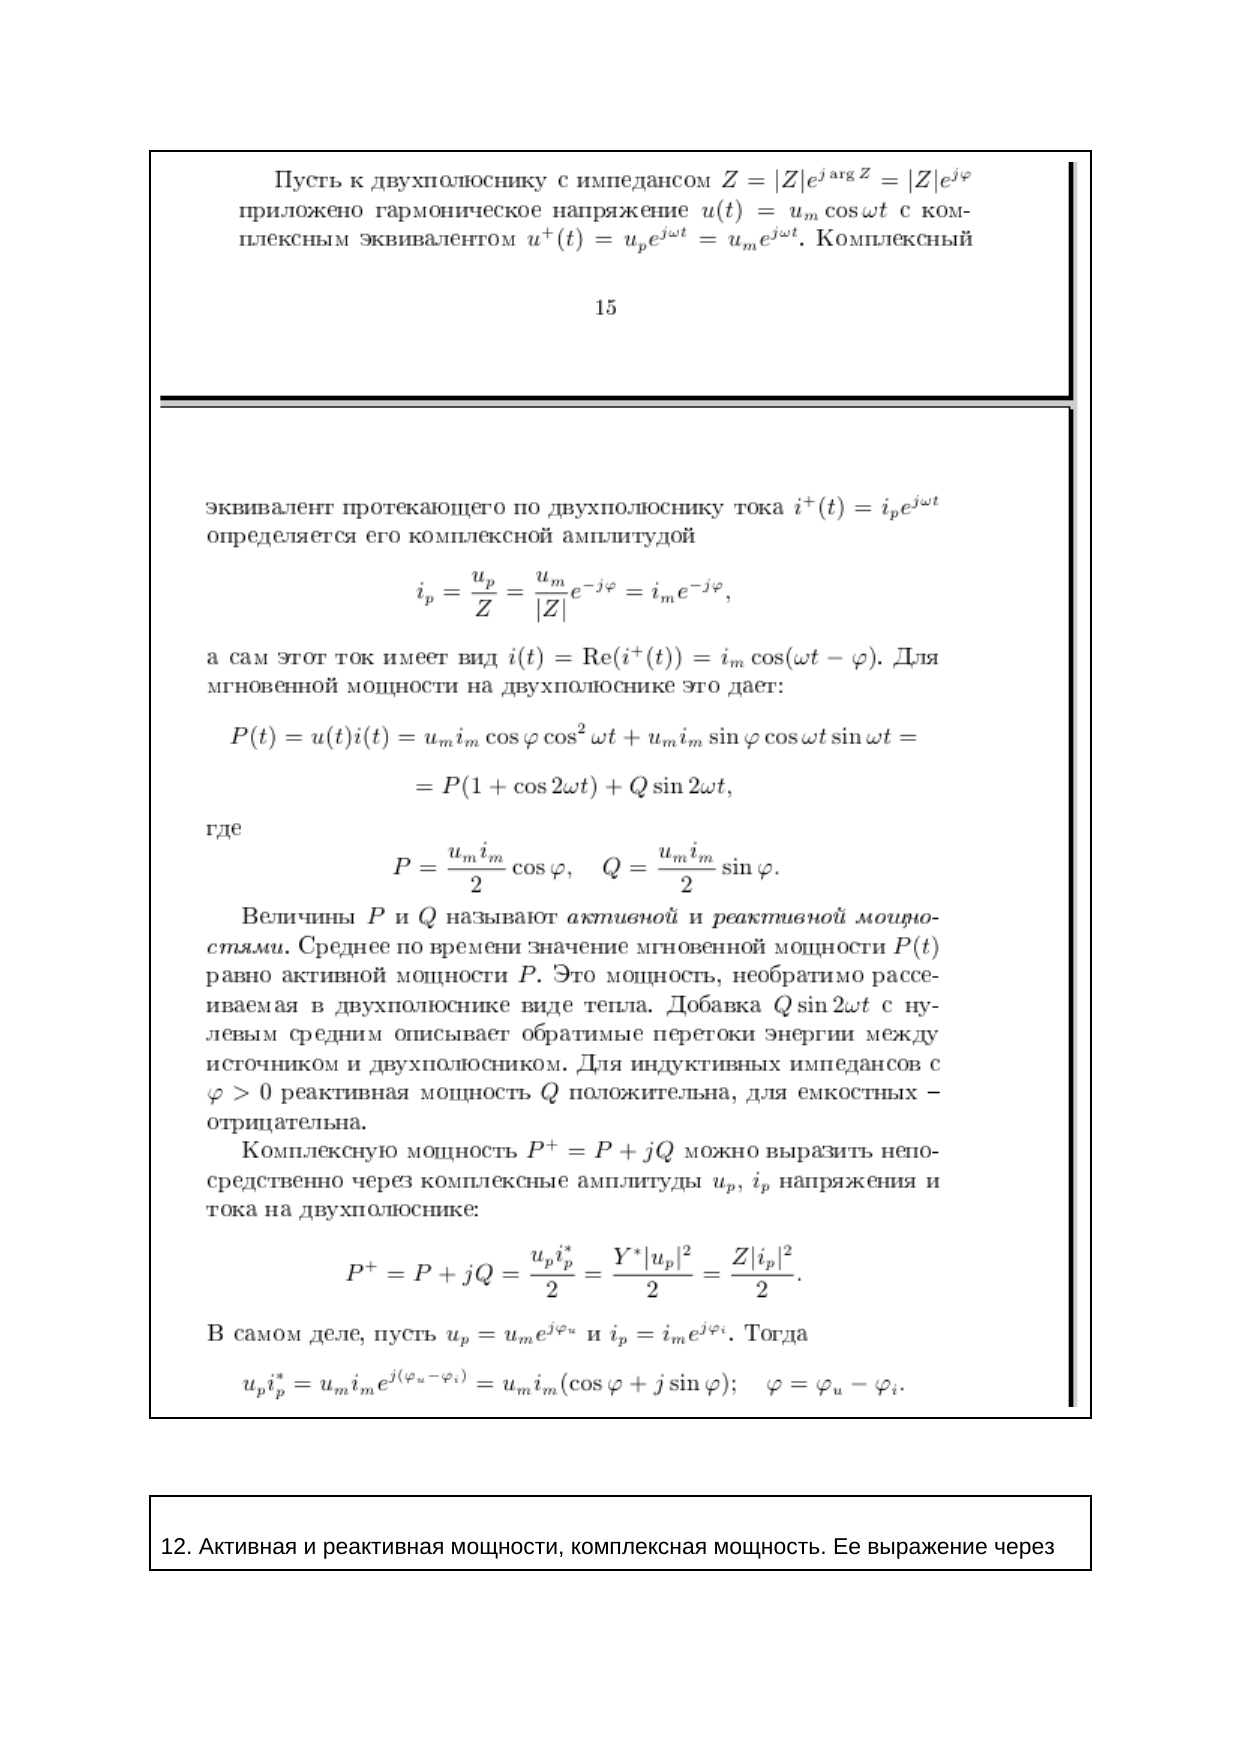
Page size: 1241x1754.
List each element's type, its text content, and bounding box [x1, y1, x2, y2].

table_header 12. Активная и реактивная мощности, комплексная мощность. Ее выражение через [151, 1497, 1090, 1569]
table_cell [151, 152, 1090, 1417]
picture [160, 162, 1078, 1407]
